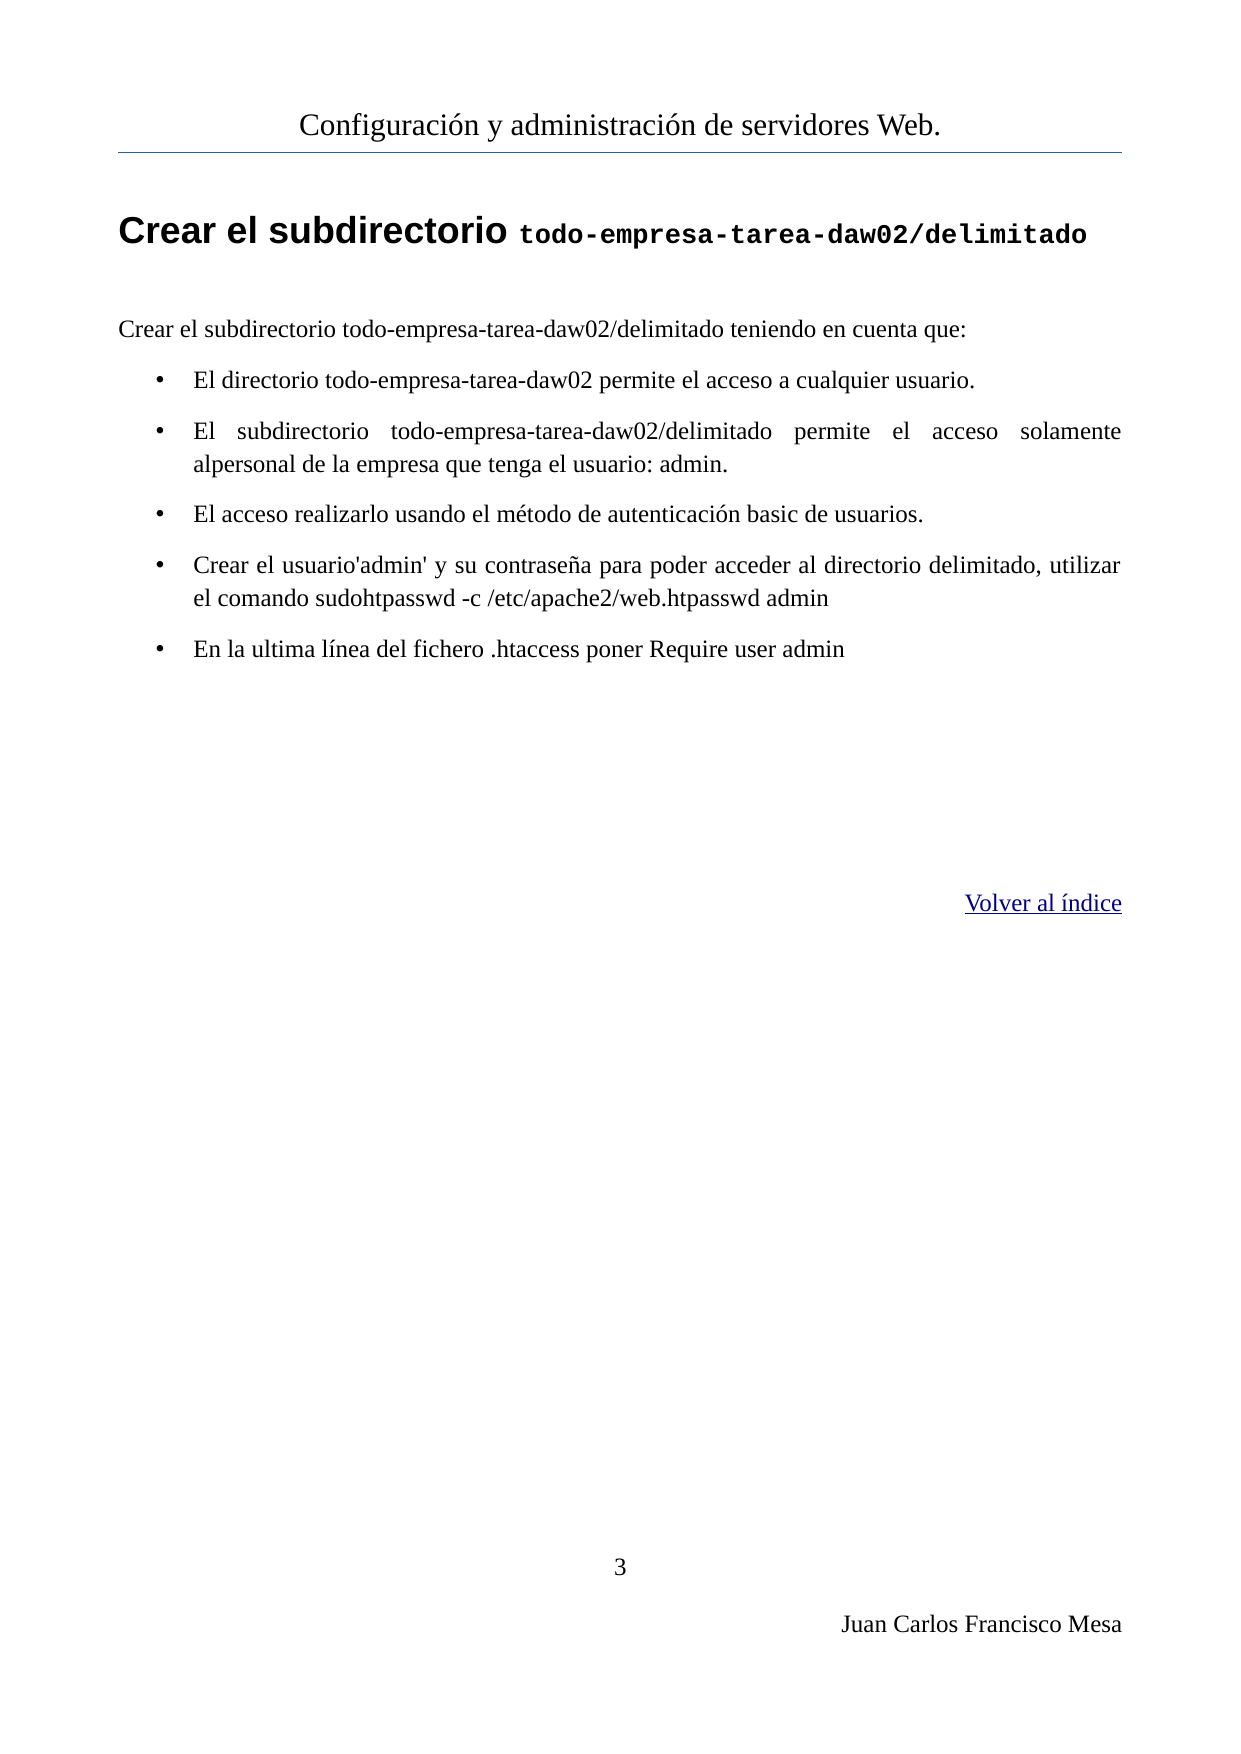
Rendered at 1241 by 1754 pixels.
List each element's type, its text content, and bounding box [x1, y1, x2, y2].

subtitle Crear el subdirectorio todo-empresa-tarea-daw02/delimitado [118, 208, 1122, 251]
list Crear el usuario'admin' y su contraseña para poder acceder al directorio delimitado, utilizar el comando sudohtpasswd -c /etc/apache2/web.htpasswd admin [156, 550, 1122, 612]
text Volver al índice [118, 888, 1122, 916]
list El acceso realizarlo usando el método de autenticación basic de usuarios. [156, 499, 1122, 528]
list El directorio todo-empresa-tarea-daw02 permite el acceso a cualquier usuario. [156, 365, 1122, 394]
list El subdirectorio todo-empresa-tarea-daw02/delimitado permite el acceso solamente alpersonal de la empresa que tenga el usuario: admin. [156, 416, 1122, 478]
text Crear el subdirectorio todo-empresa-tarea-daw02/delimitado teniendo en cuenta que: [118, 314, 1122, 343]
list En la ultima línea del fichero .htaccess poner Require user admin [156, 634, 1122, 663]
